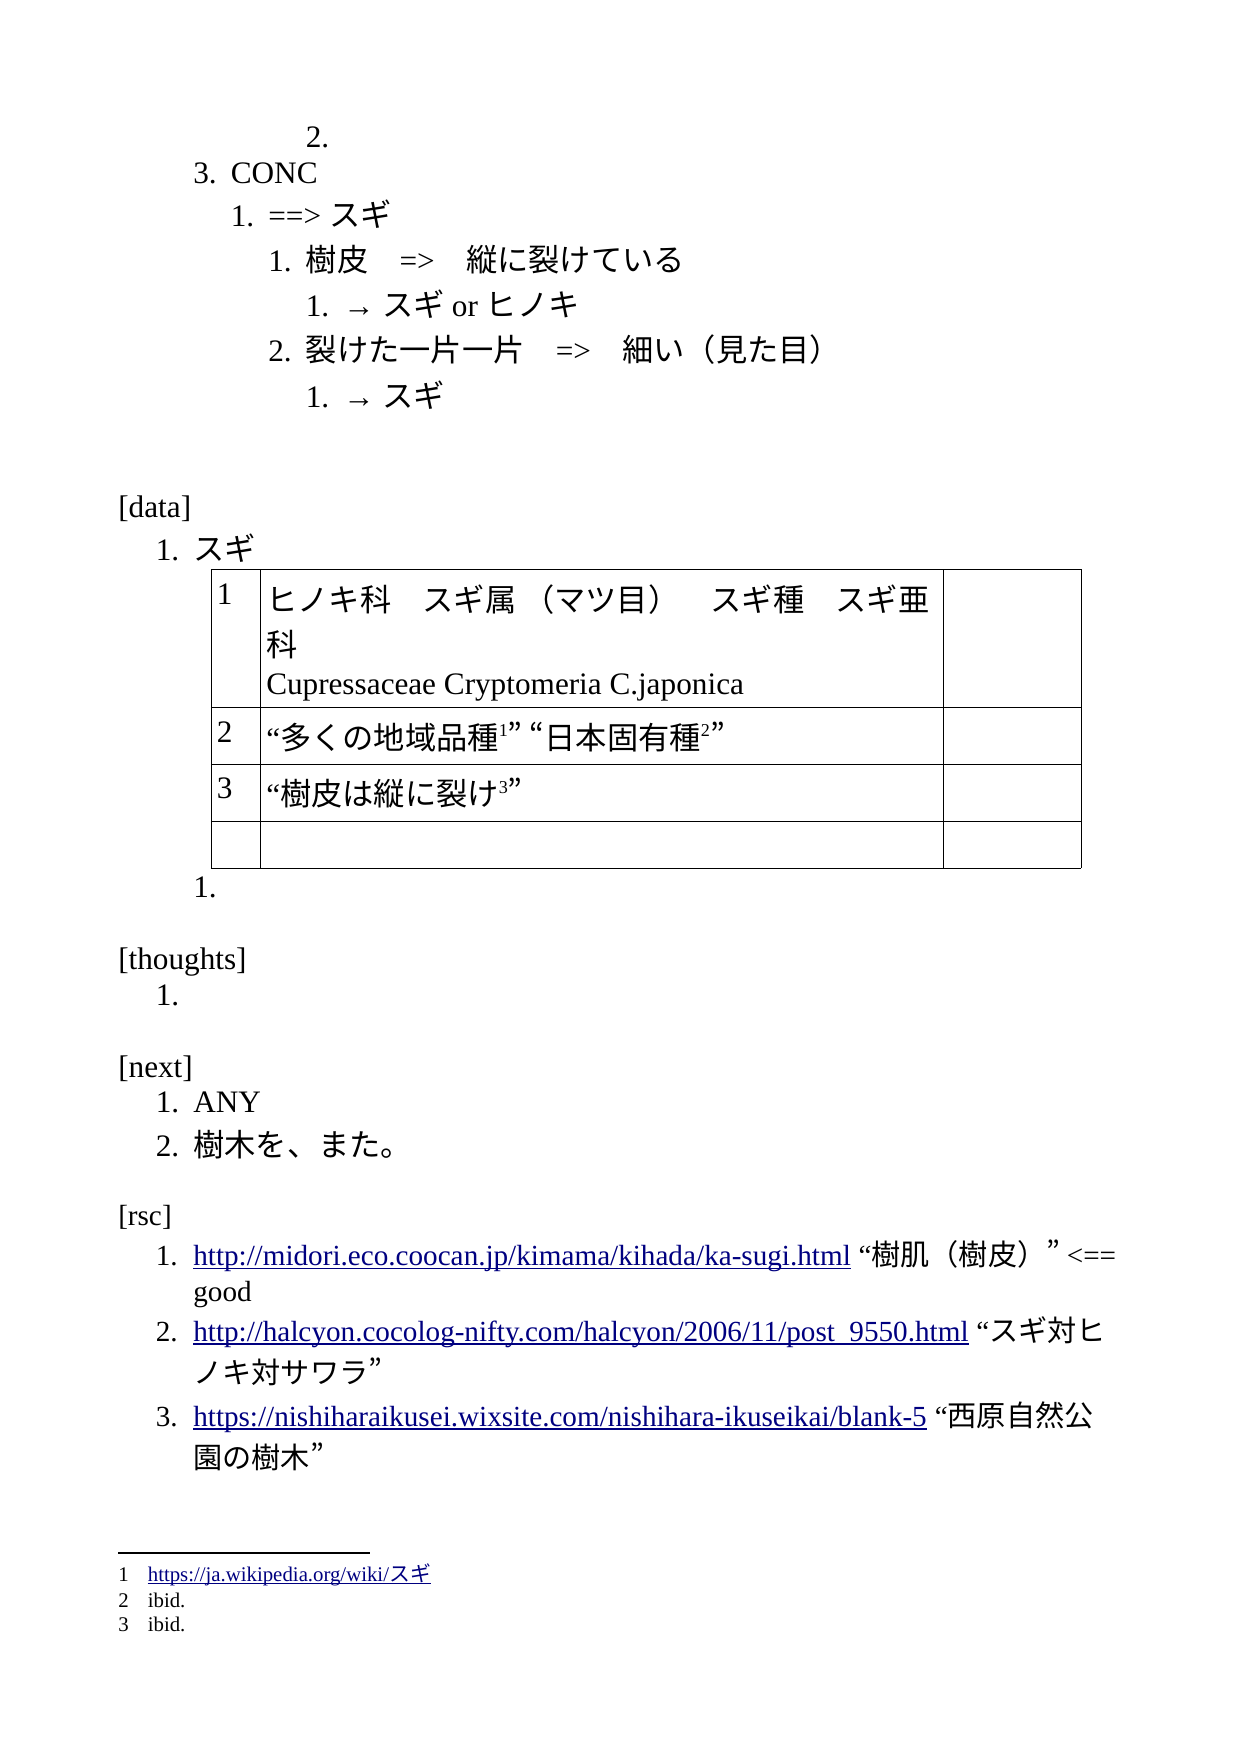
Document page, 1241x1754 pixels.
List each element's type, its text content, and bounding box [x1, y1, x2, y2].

list ==> スギ [231, 190, 1122, 235]
table_header [944, 570, 1081, 707]
table_header 1 [212, 570, 260, 707]
list CONC [193, 154, 1122, 190]
table_cell “樹皮は縦に裂け” [261, 765, 943, 821]
list → スギ [306, 371, 1122, 416]
table_cell “多くの地域品種” “日本固有種” [261, 708, 943, 764]
text [data] [118, 488, 1122, 524]
list ANY [156, 1084, 1122, 1120]
list http://halcyon.cocolog-nifty.com/halcyon/2006/11/post_9550.html “スギ対ヒノキ対サワラ” [156, 1308, 1122, 1392]
text [next] [118, 1048, 1122, 1084]
table_cell [944, 765, 1081, 821]
list スギ [156, 524, 1122, 569]
list https://nishiharaikusei.wixsite.com/nishihara-ikuseikai/blank-5 “西原自然公園の樹木” [156, 1392, 1122, 1477]
text [thoughts] [118, 940, 1122, 976]
table_cell [944, 822, 1081, 868]
table_cell [944, 708, 1081, 764]
list http://midori.eco.coocan.jp/kimama/kihada/ka-sugi.html “樹肌（樹皮）” <== good [156, 1232, 1122, 1308]
list → スギ or ヒノキ [306, 280, 1122, 326]
table_cell [261, 822, 943, 868]
table_cell 2 [212, 708, 260, 764]
table_header ヒノキ科 スギ属 （マツ目） スギ種 スギ亜科 Cupressaceae Cryptomeria C.japonica [261, 570, 943, 707]
text [rsc] [118, 1198, 1122, 1232]
table_cell 3 [212, 765, 260, 821]
list 樹皮 => 縦に裂けている [268, 235, 1122, 280]
list 裂けた一片一片 => 細い（見た目） [268, 326, 1122, 371]
table_cell [212, 822, 260, 868]
list 樹木を、また。 [156, 1120, 1122, 1165]
